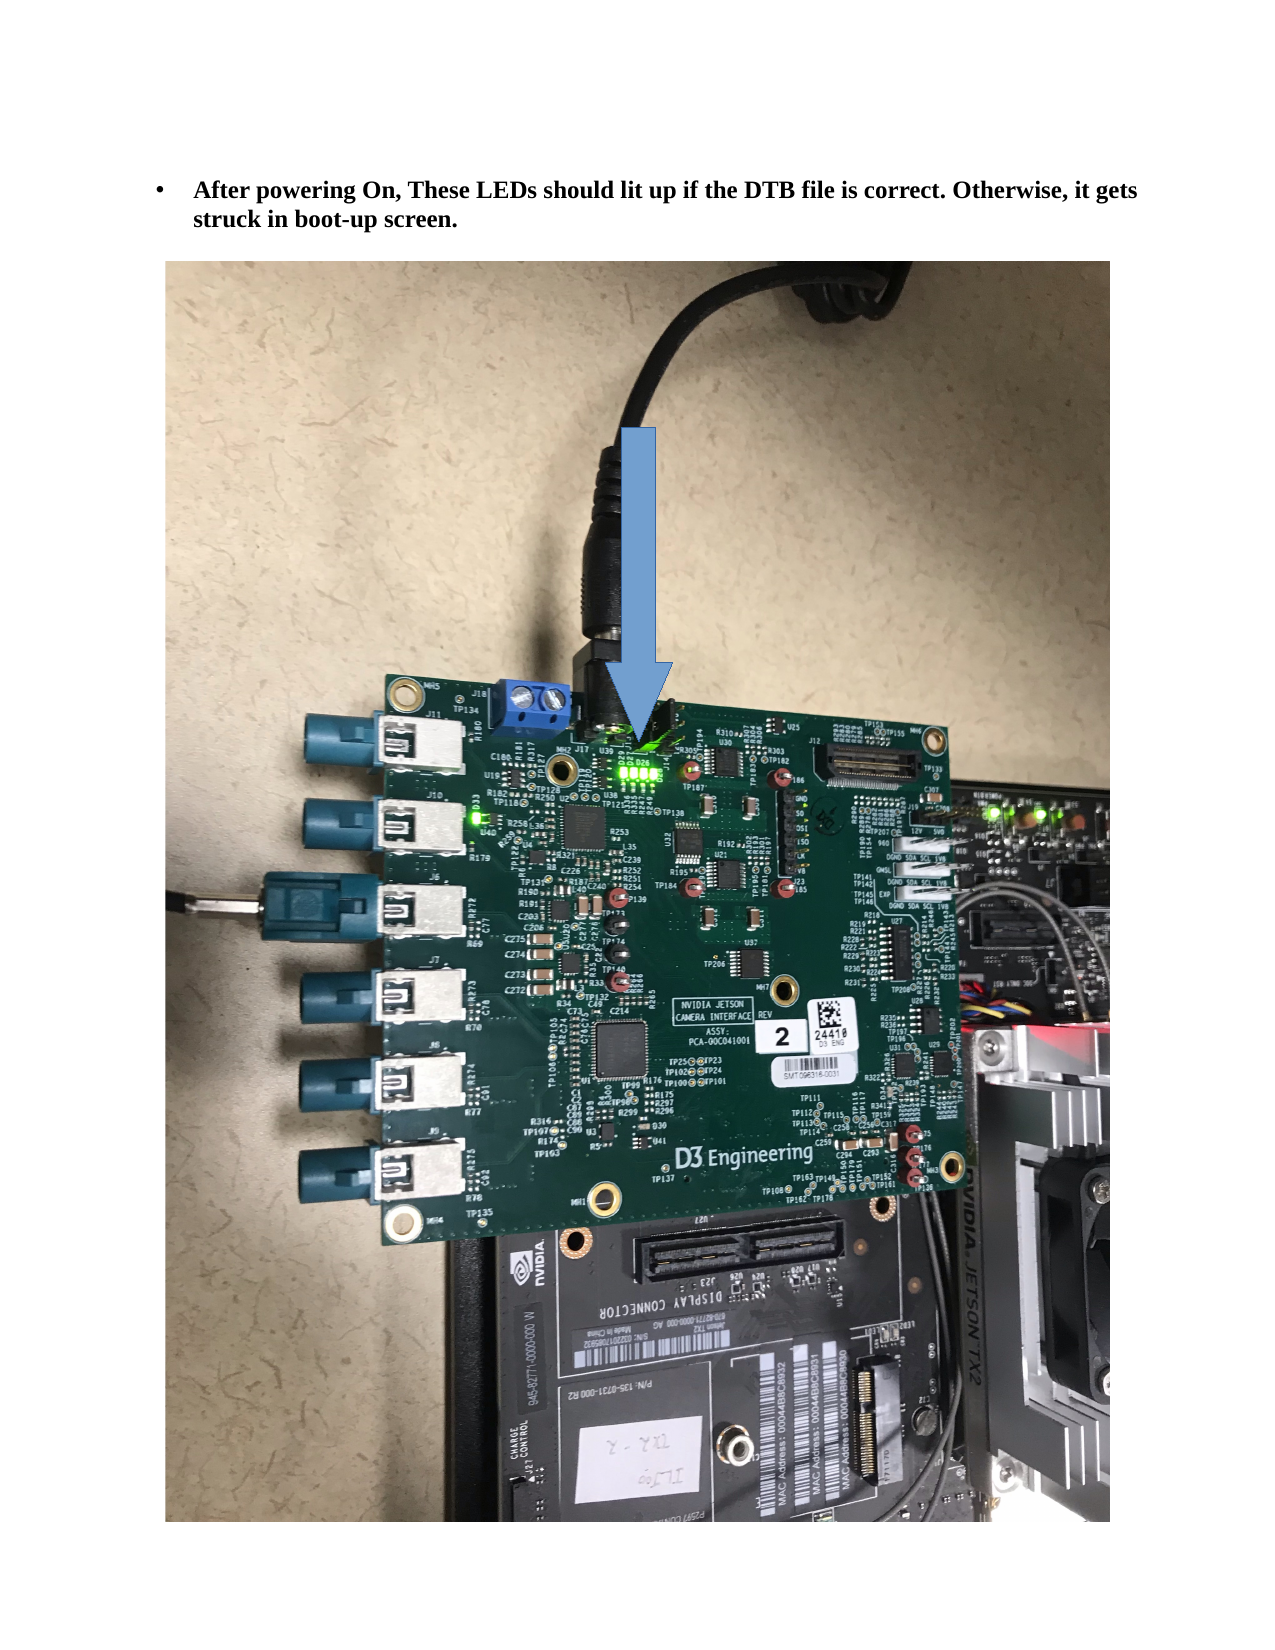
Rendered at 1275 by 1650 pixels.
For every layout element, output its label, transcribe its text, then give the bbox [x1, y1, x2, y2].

picture [165, 261, 1110, 1522]
list After powering On, These LEDs should lit up if the DTB file is correct. Otherwise, it gets struck in boot-up screen. [156, 176, 1157, 233]
